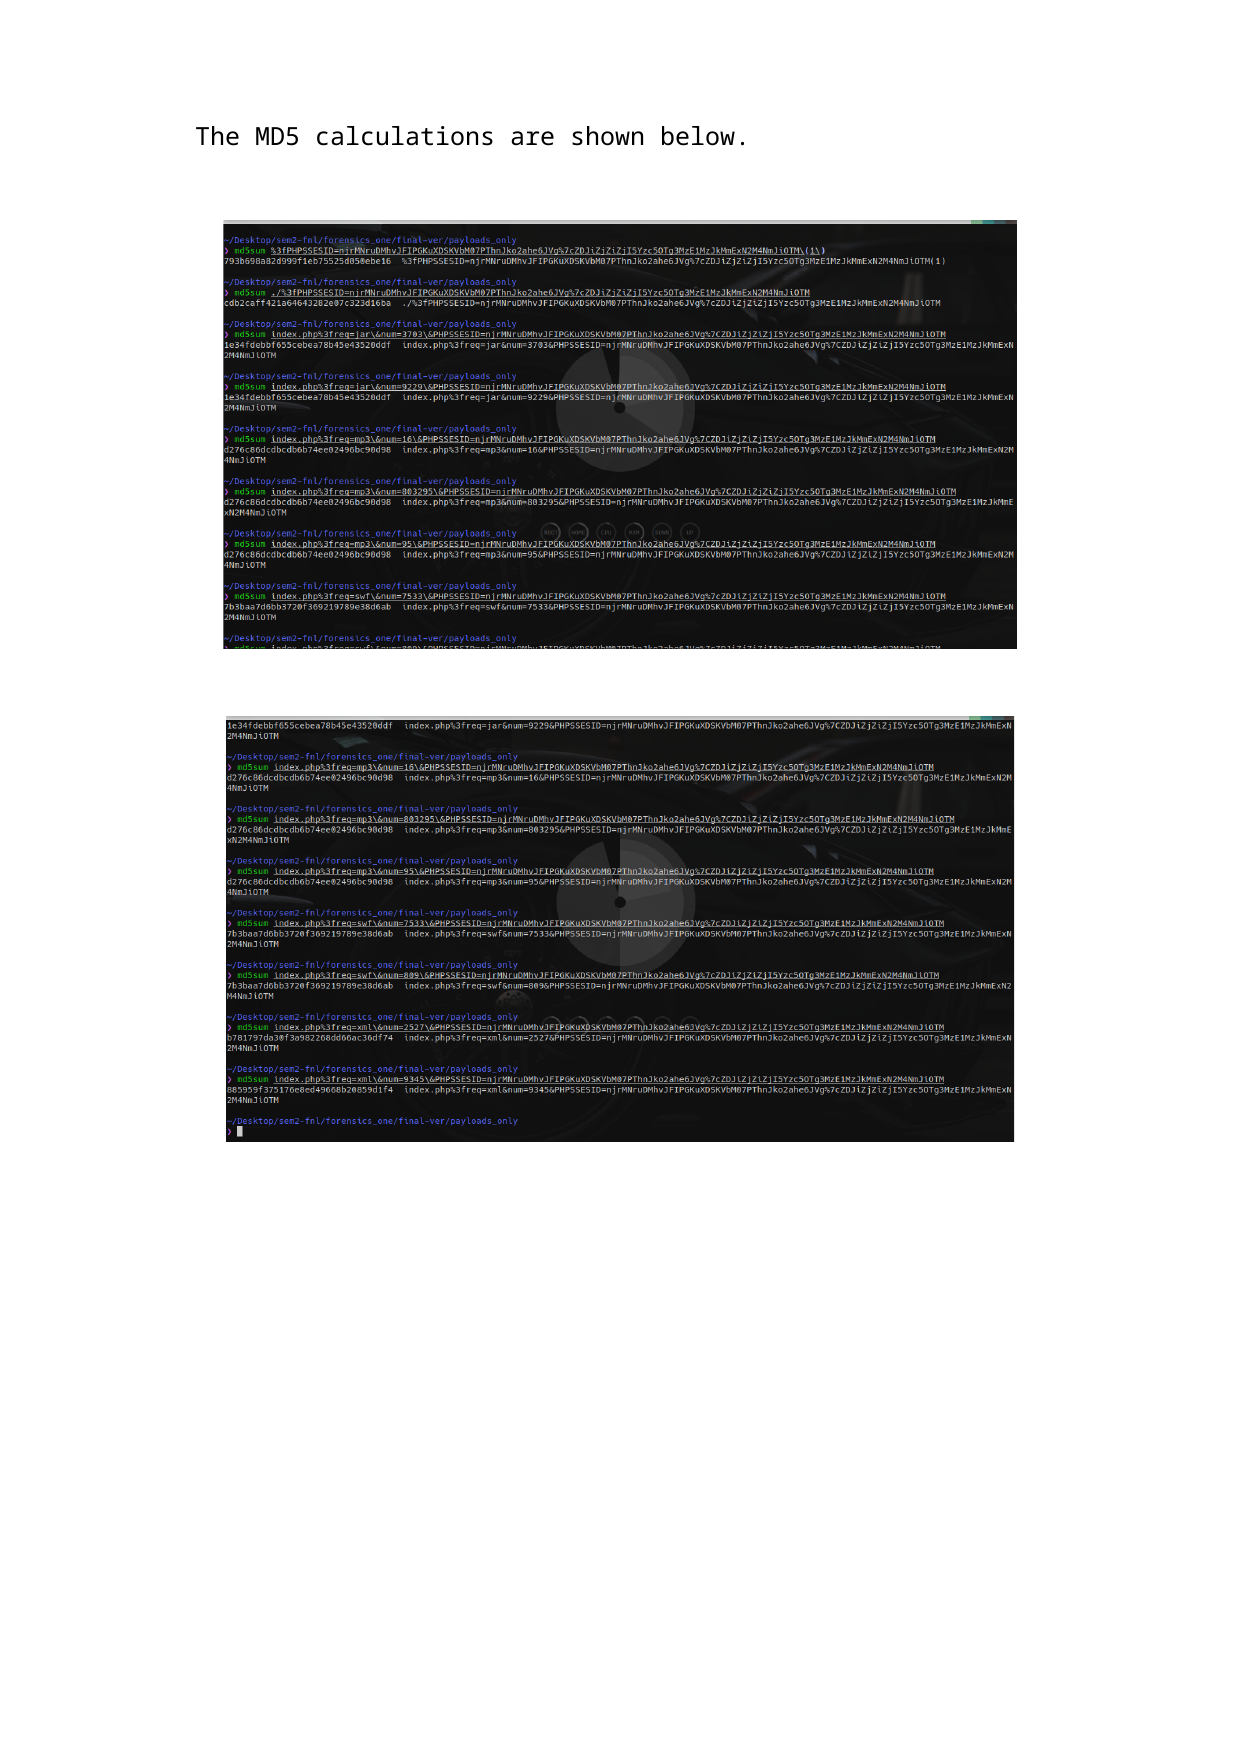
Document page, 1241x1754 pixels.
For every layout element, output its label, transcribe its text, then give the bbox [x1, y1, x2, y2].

picture [223, 220, 1017, 649]
picture [226, 716, 1015, 1142]
text The MD5 calculations are shown below. [195, 118, 1122, 152]
